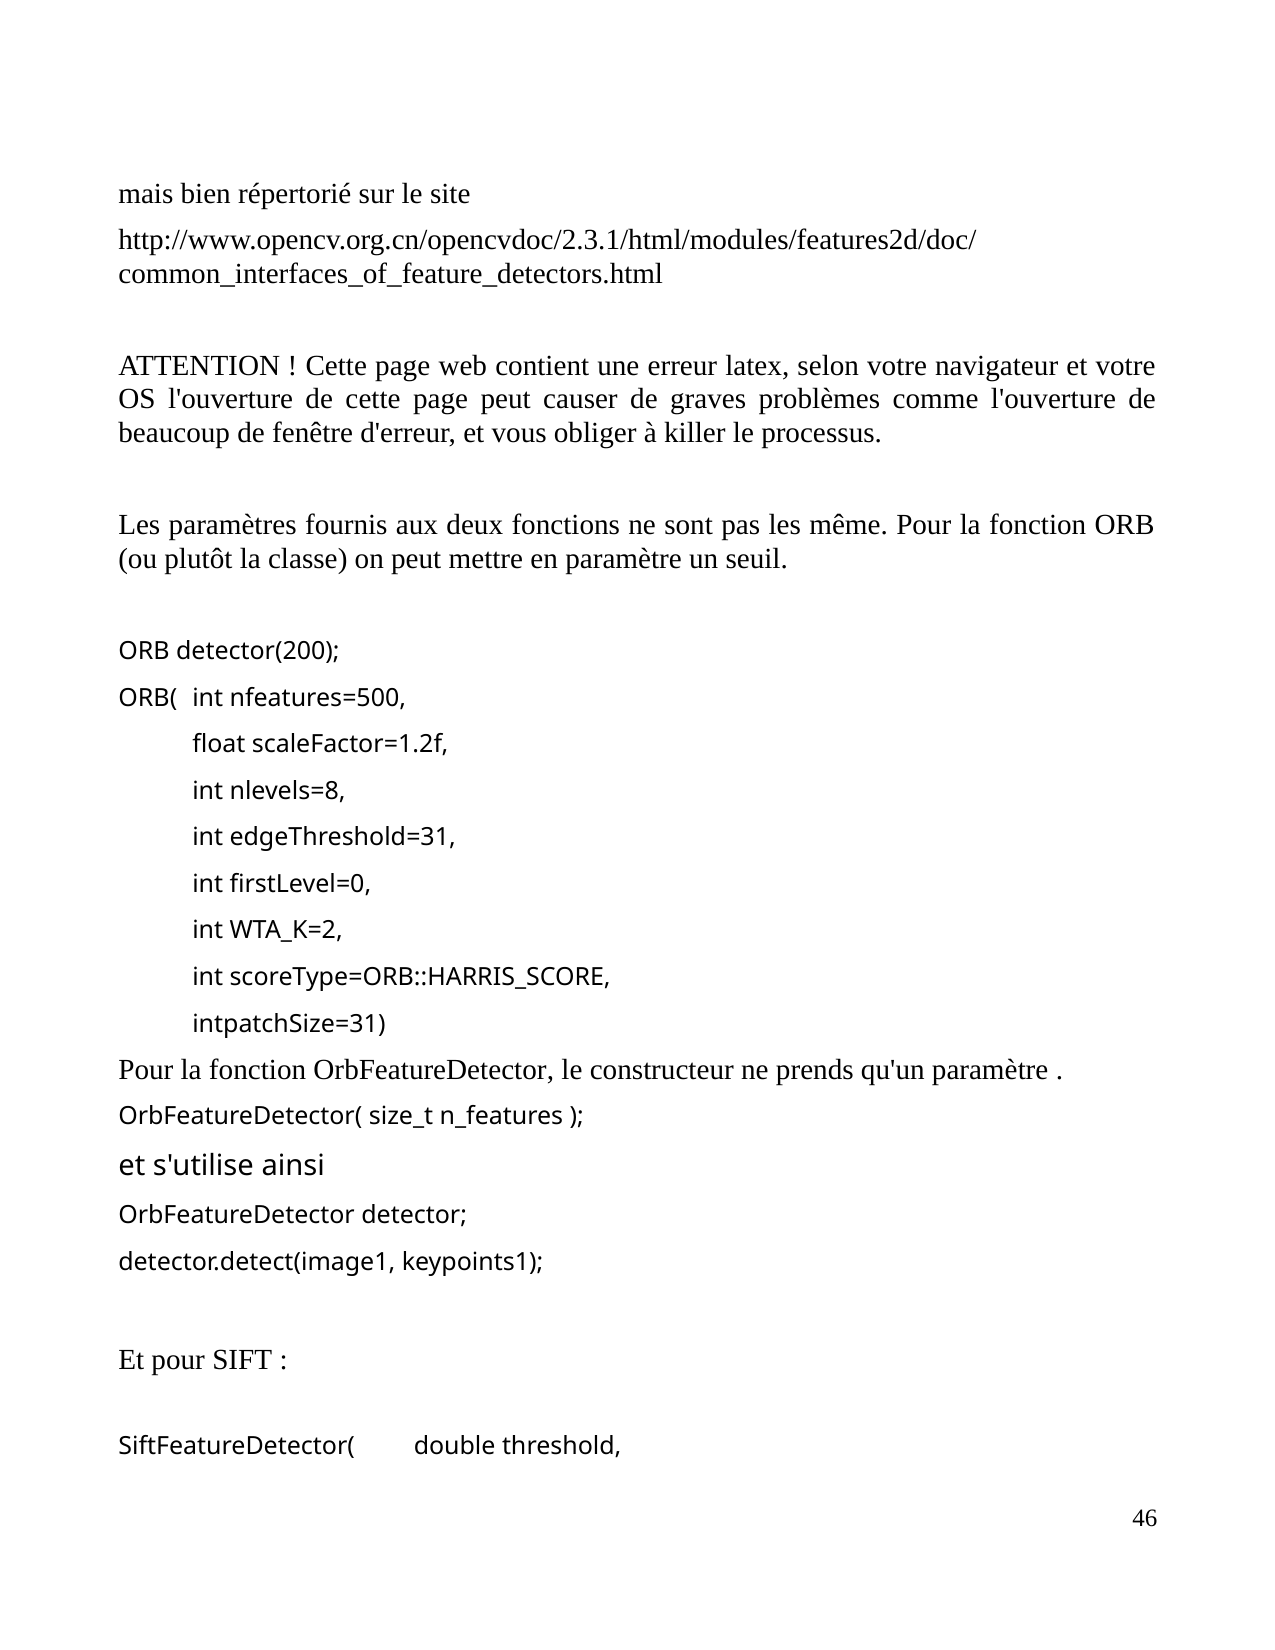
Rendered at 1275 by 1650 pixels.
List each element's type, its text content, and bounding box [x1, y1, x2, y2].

text intpatchSize=31) [118, 1005, 1157, 1039]
text mais bien répertorié sur le site [118, 176, 1157, 210]
text int WTA_K=2, [118, 912, 1157, 946]
text ORB detector(200); [118, 633, 1157, 667]
text Pour la fonction OrbFeatureDetector, le constructeur ne prends qu'un paramètre . [118, 1052, 1157, 1085]
text ATTENTION ! Cette page web contient une erreur latex, selon votre navigateur et votre OS l'ouverture de cette page peut causer de graves problèmes comme l'ouverture de beaucoup de fenêtre d'erreur, et vous obliger à killer le processus. [118, 348, 1157, 449]
text OrbFeatureDetector( size_t n_features ); [118, 1098, 1157, 1132]
text SiftFeatureDetector( double threshold, [118, 1428, 1157, 1462]
text int firstLevel=0, [118, 866, 1157, 900]
text OrbFeatureDetector detector; [118, 1197, 1157, 1231]
text Et pour SIFT : [118, 1342, 1157, 1376]
text int edgeThreshold=31, [118, 819, 1157, 853]
text et s'utilise ainsi [118, 1144, 1157, 1184]
text int nlevels=8, [118, 772, 1157, 807]
text http://www.opencv.org.cn/opencvdoc/2.3.1/html/modules/features2d/doc/common_interfaces_of_feature_detectors.html [118, 222, 1157, 289]
text detector.detect(image1, keypoints1); [118, 1243, 1157, 1277]
text Les paramètres fournis aux deux fonctions ne sont pas les même. Pour la fonction ORB (ou plutôt la classe) on peut mettre en paramètre un seuil. [118, 507, 1157, 574]
text int scoreType=ORB::HARRIS_SCORE, [118, 959, 1157, 993]
text ORB( int nfeatures=500, [118, 679, 1157, 713]
text float scaleFactor=1.2f, [118, 726, 1157, 760]
